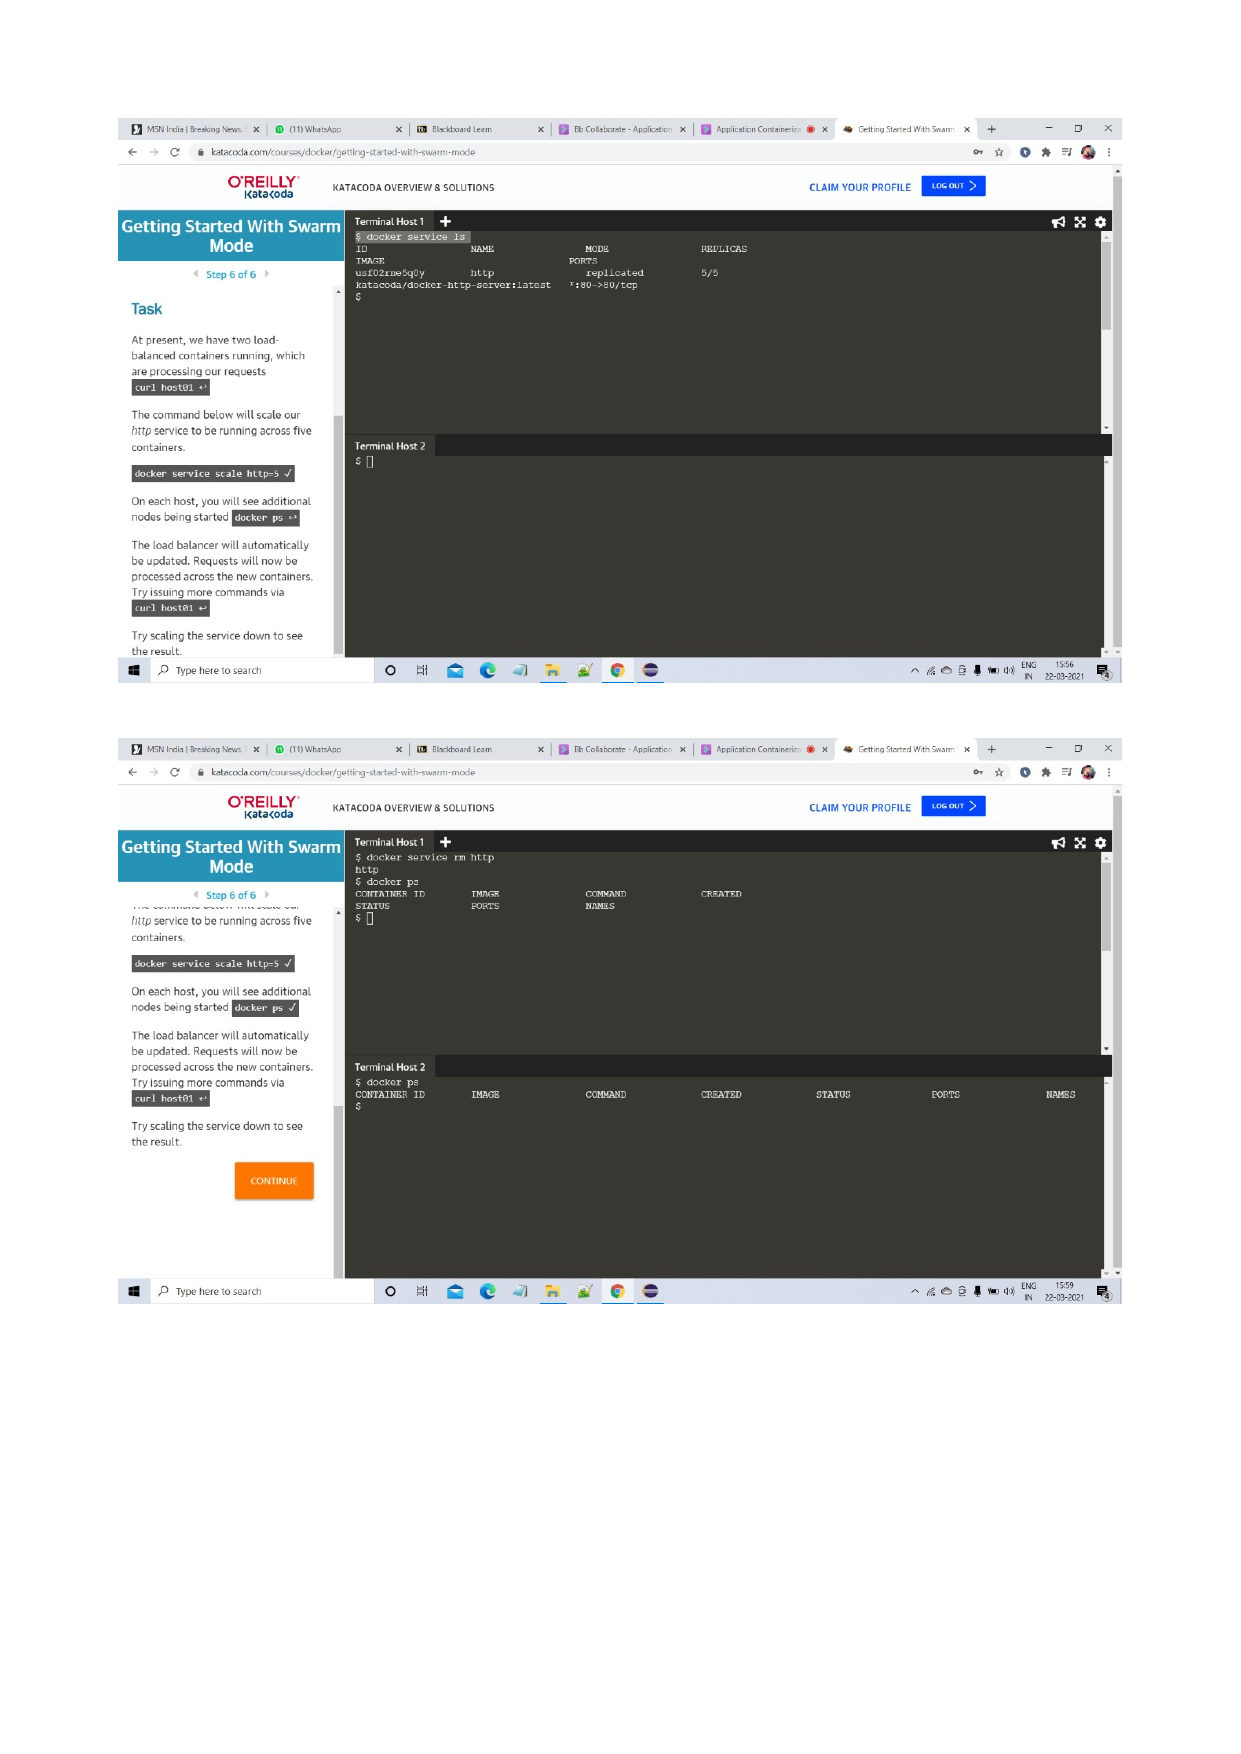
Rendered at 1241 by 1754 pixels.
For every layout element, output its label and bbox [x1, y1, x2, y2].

picture [118, 738, 1123, 1304]
picture [118, 118, 1123, 683]
